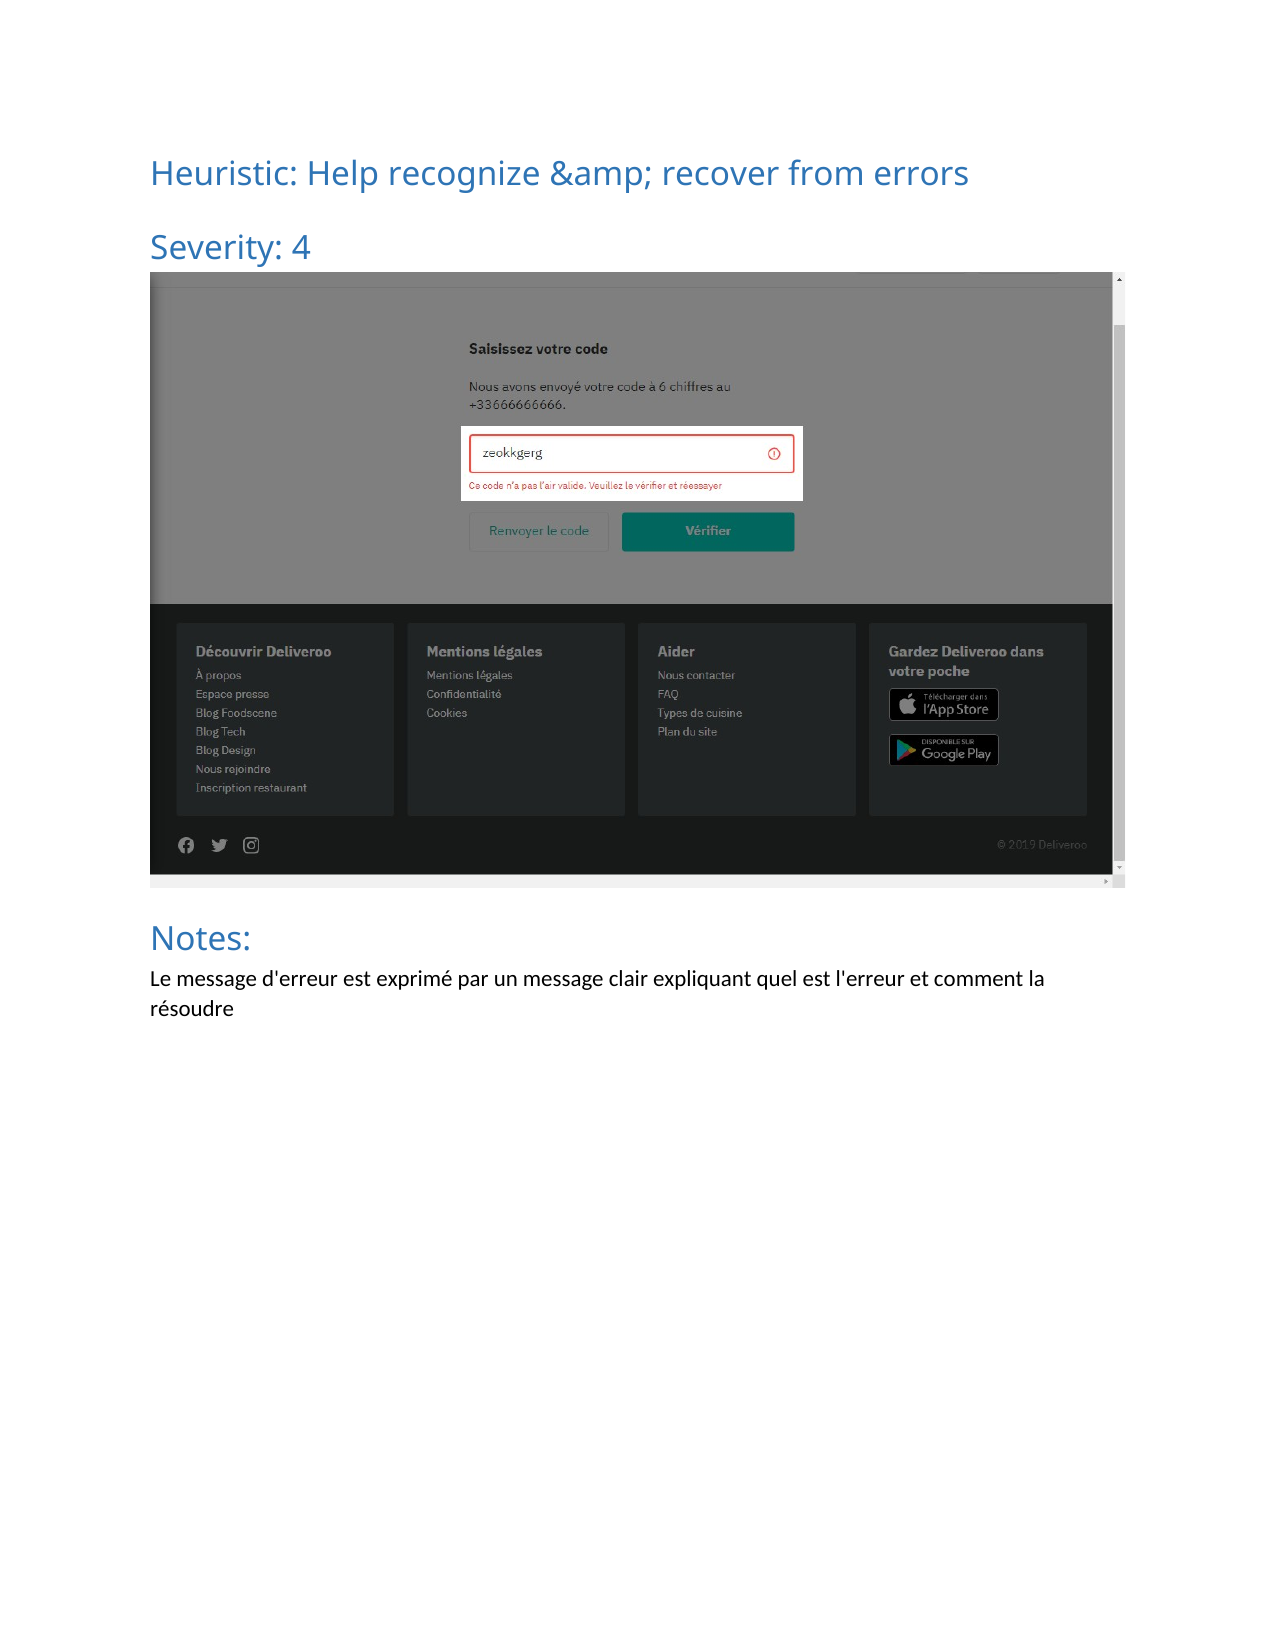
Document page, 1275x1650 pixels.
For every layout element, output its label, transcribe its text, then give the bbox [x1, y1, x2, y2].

subtitle Notes: [150, 915, 1125, 960]
picture [150, 272, 1125, 888]
subtitle Heuristic: Help recognize &amp; recover from errors [150, 150, 1125, 195]
subtitle Severity: 4 [150, 224, 1125, 269]
text Le message d'erreur est exprimé par un message clair expliquant quel est l'erreur et comment la résoudre [150, 964, 1125, 1022]
